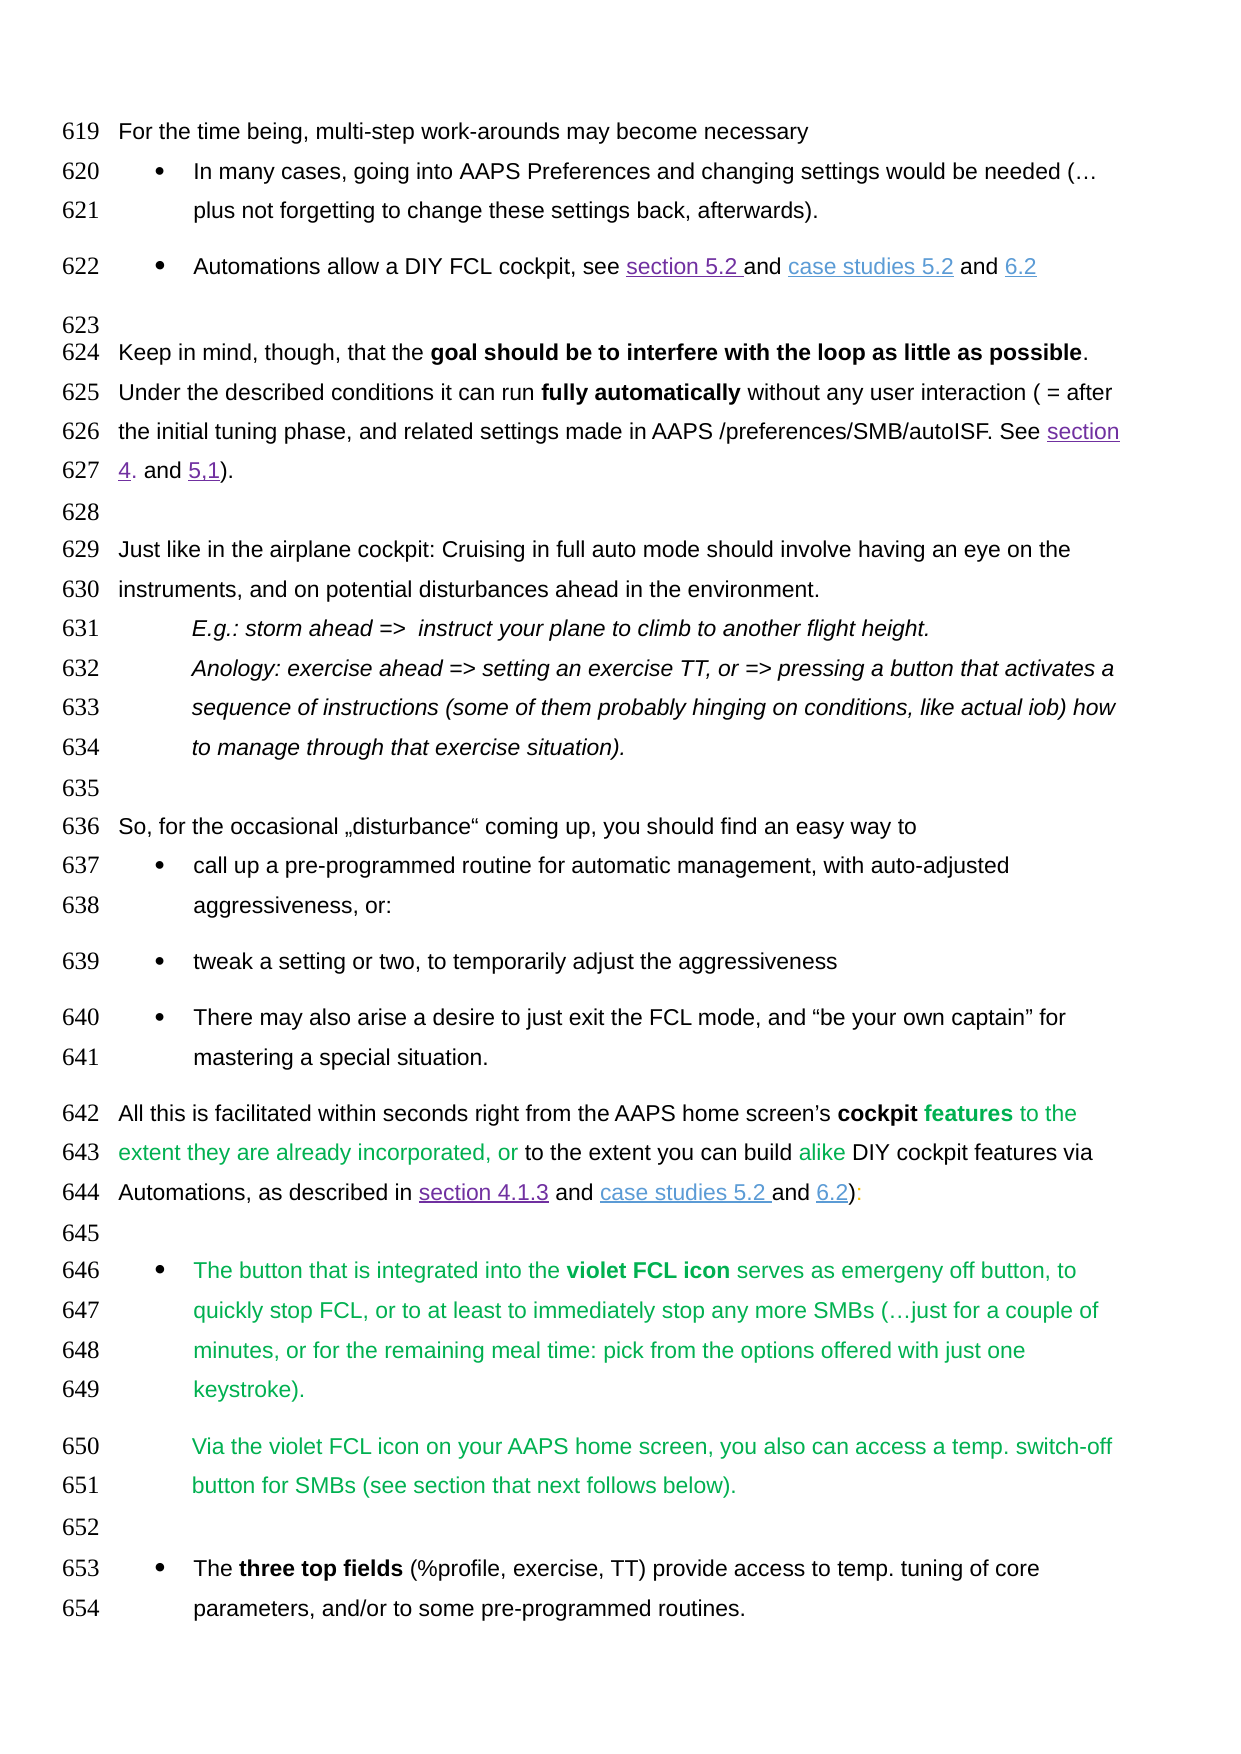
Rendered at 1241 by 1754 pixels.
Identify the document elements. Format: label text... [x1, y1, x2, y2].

text All this is facilitated within seconds right from the AAPS home screen’s cockpit features to the extent they are already incorporated, or to the extent you can build alike DIY cockpit features via Automations, as described in section 4.1.3 and case studies 5.2 and 6.2): [118, 1099, 1122, 1205]
text For the time being, multi-step work-arounds may become necessary [118, 118, 1122, 144]
text E.g.: storm ahead => instruct your plane to climb to another flight height. [192, 615, 1122, 642]
list Automations allow a DIY FCL cockpit, see section 5.2 and case studies 5.2 and 6.2 [156, 253, 1122, 280]
list tweak a setting or two, to temporarily adjust the aggressiveness [156, 948, 1122, 974]
text Via the violet FCL icon on your AAPS home screen, you also can access a temp. switch-off button for SMBs (see section that next follows below). [192, 1433, 1122, 1498]
list The button that is integrated into the violet FCL icon serves as emergeny off button, to quickly stop FCL, or to at least to immediately stop any more SMBs (…just for a couple of minutes, or for the remaining meal time: pick from the options offered with just one keystroke). [156, 1257, 1122, 1403]
text Just like in the airplane cockpit: Cruising in full auto mode should involve having an eye on the instruments, and on potential disturbances ahead in the environment. [118, 536, 1122, 602]
list The three top fields (%profile, exercise, TT) provide access to temp. tuning of core parameters, and/or to some pre-programmed routines. [156, 1555, 1122, 1621]
text Keep in mind, though, that the goal should be to interfere with the loop as little as possible. Under the described conditions it can run fully automatically without any user interaction ( = after the initial tuning phase, and related settings made in AAPS /preferences/SMB/autoISF. See section 4. and 5,1). [118, 339, 1122, 484]
list There may also arise a desire to just exit the FCL mode, and “be your own captain” for mastering a special situation. [156, 1004, 1122, 1070]
text So, for the occasional „disturbance“ coming up, you should find an easy way to [118, 813, 1122, 839]
list In many cases, going into AAPS Preferences and changing settings would be needed (…plus not forgetting to change these settings back, afterwards). [156, 158, 1122, 223]
text Anology: exercise ahead => setting an exercise TT, or => pressing a button that activates a sequence of instructions (some of them probably hinging on conditions, like actual iob) how to manage through that exercise situation). [192, 655, 1122, 760]
list call up a pre-programmed routine for automatic management, with auto-adjusted aggressiveness, or: [156, 852, 1122, 918]
